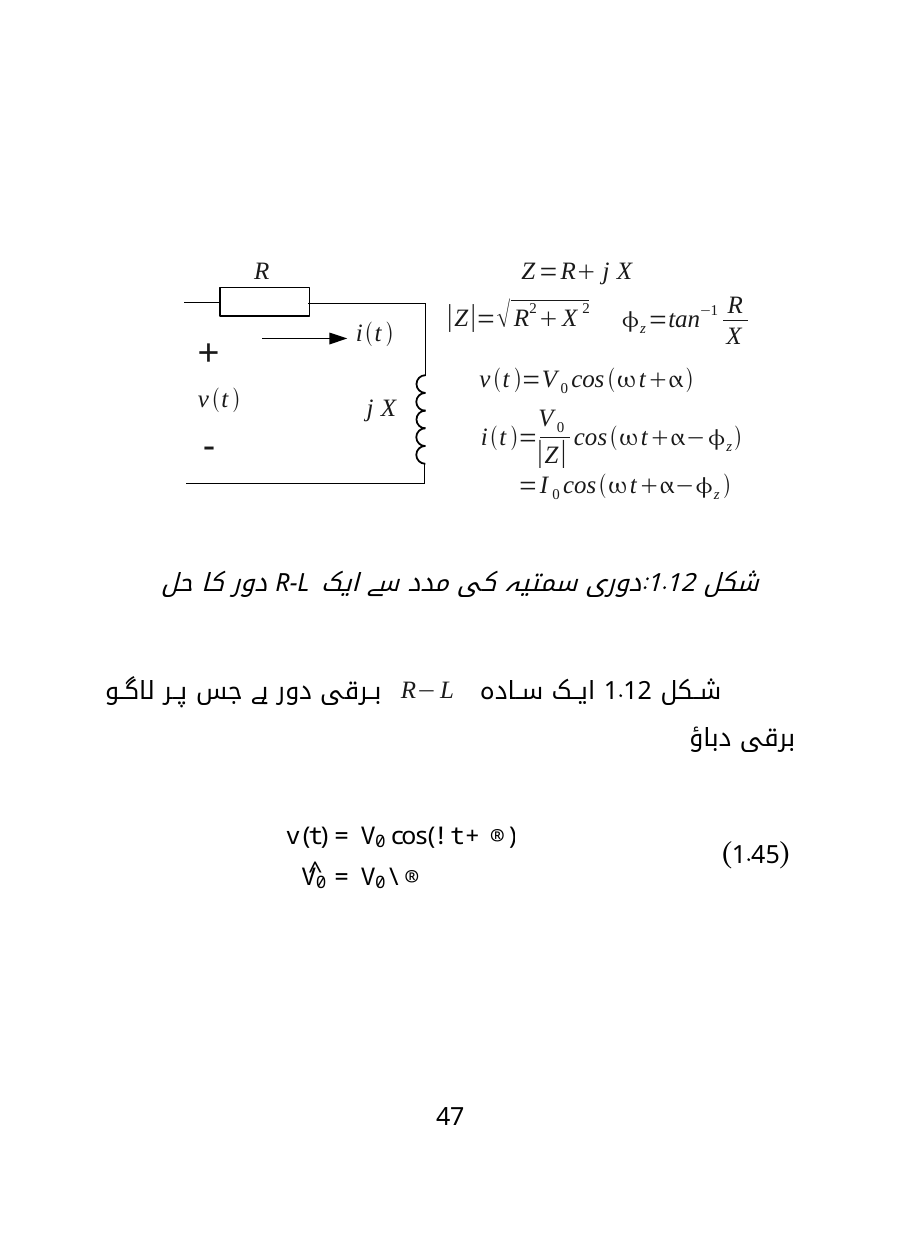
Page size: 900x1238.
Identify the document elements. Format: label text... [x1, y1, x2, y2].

text شکل 1.12 ایک سادہ برقی دور ہے جس پر لاگو برقی دباؤ [105, 667, 795, 762]
table_header (1.45) [703, 808, 795, 915]
table_header [105, 808, 703, 915]
text شکل 1.12:دوری سمتیہ کی مدد سے ایک R-L دور کا حل [140, 228, 758, 607]
